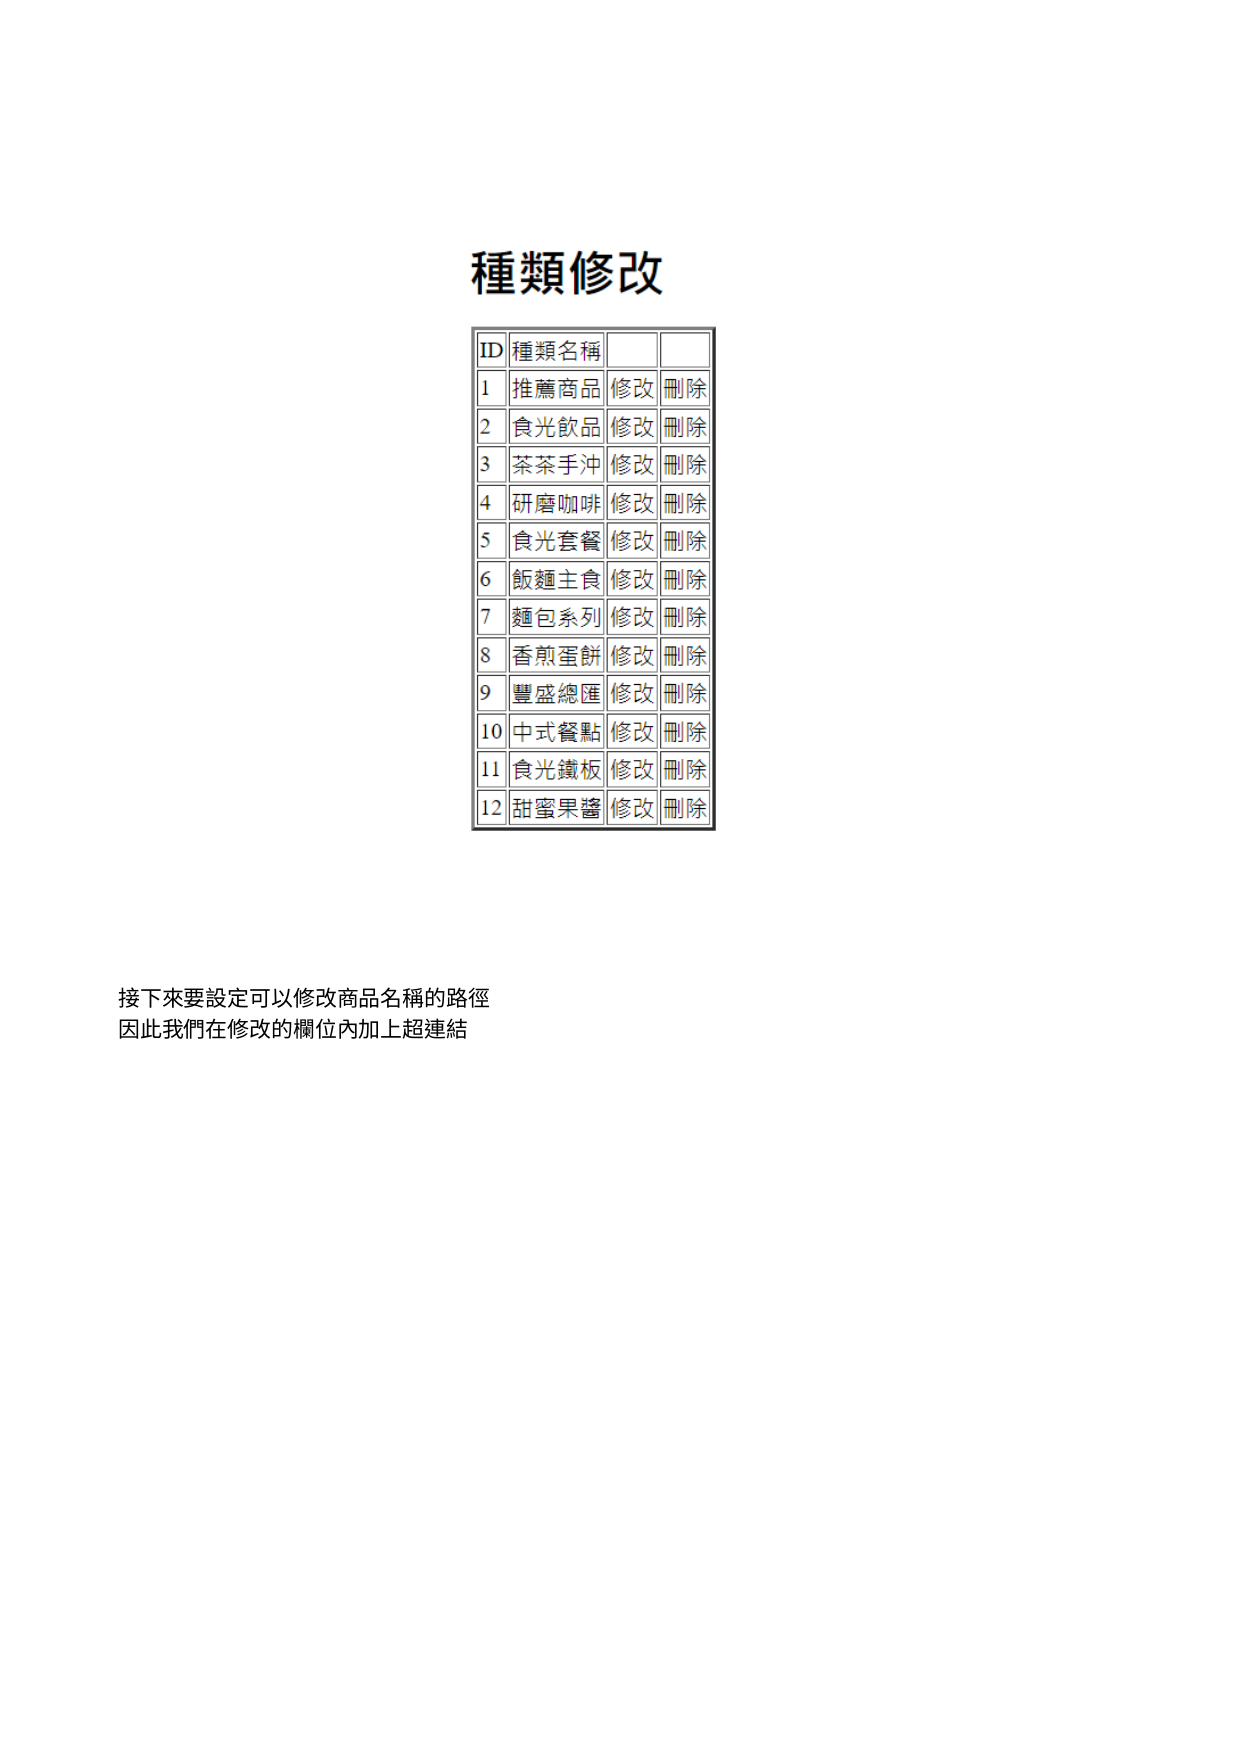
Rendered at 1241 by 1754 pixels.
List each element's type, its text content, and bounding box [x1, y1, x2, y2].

text 因此我們在修改的欄位內加上超連結 [118, 1012, 1122, 1044]
text 接下來要設定可以修改商品名稱的路徑 [118, 981, 1122, 1012]
picture [460, 231, 800, 849]
